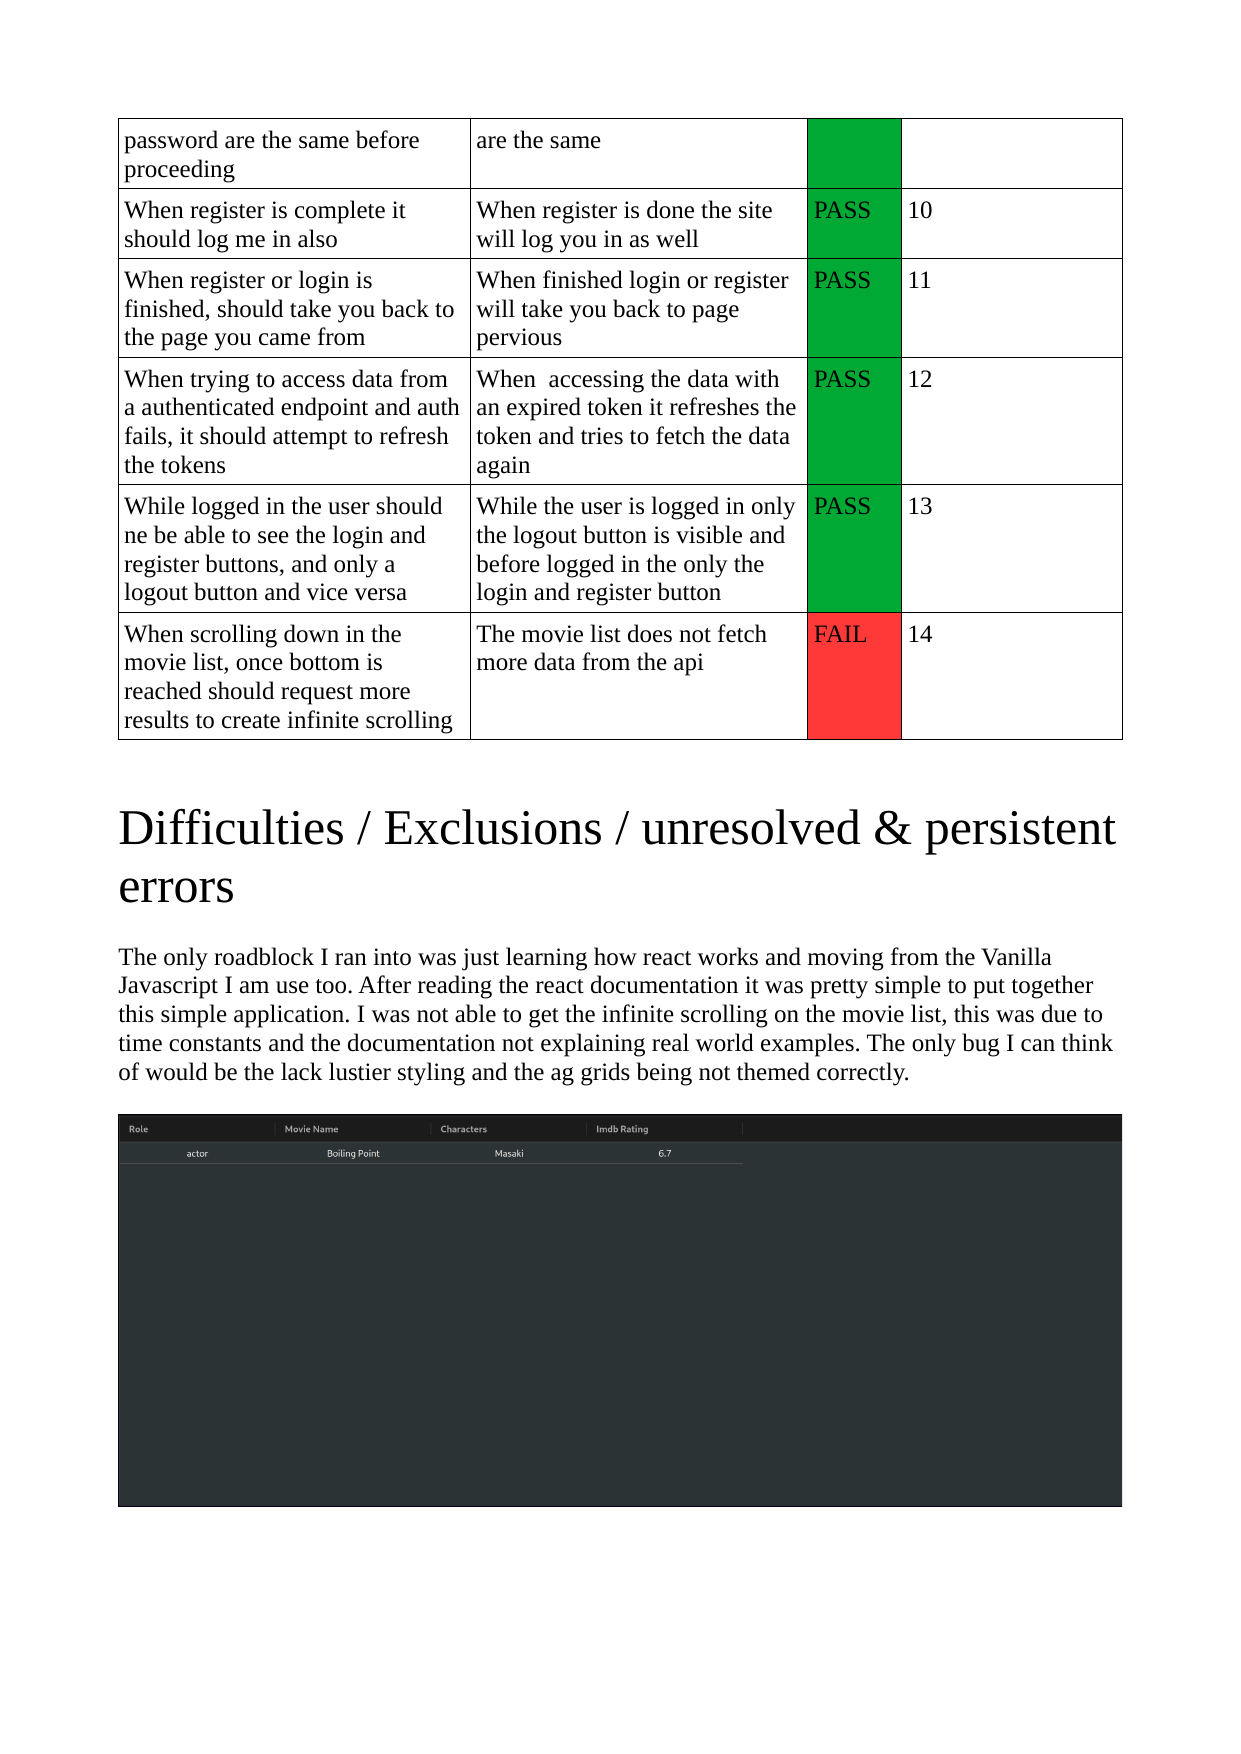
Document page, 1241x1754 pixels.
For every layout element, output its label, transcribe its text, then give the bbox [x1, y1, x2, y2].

table_cell While the user is logged in only the logout button is visible and before logged in the only the login and register button [471, 485, 807, 612]
table_cell PASS [808, 259, 901, 357]
table_cell When scrolling down in the movie list, once bottom is reached should request more results to create infinite scrolling [119, 613, 470, 739]
table_cell PASS [808, 189, 901, 258]
table_cell [808, 119, 901, 188]
table_cell While logged in the user should ne be able to see the login and register buttons, and only a logout button and vice versa [119, 485, 470, 612]
table_cell The movie list does not fetch more data from the api [471, 613, 807, 739]
table_cell When register is complete it should log me in also [119, 189, 470, 258]
table_cell 11 [902, 259, 1122, 357]
table_cell When register is done the site will log you in as well [471, 189, 807, 258]
table_cell When finished login or register will take you back to page pervious [471, 259, 807, 357]
table_cell 12 [902, 358, 1122, 484]
table_cell When register or login is finished, should take you back to the page you came from [119, 259, 470, 357]
table_cell 14 [902, 613, 1122, 739]
text Difficulties / Exclusions / unresolved & persistent errors [118, 798, 1122, 913]
table_cell are the same [471, 119, 807, 188]
table_cell PASS [808, 358, 901, 484]
picture [118, 1114, 1123, 1507]
table_cell [902, 119, 1122, 188]
table_cell PASS [808, 485, 901, 612]
table_cell 10 [902, 189, 1122, 258]
table_cell When accessing the data with an expired token it refreshes the token and tries to fetch the data again [471, 358, 807, 484]
table_cell 13 [902, 485, 1122, 612]
table_cell When trying to access data from a authenticated endpoint and auth fails, it should attempt to refresh the tokens [119, 358, 470, 484]
table_cell FAIL [808, 613, 901, 739]
table_cell password are the same before proceeding [119, 119, 470, 188]
text The only roadblock I ran into was just learning how react works and moving from the Vanilla Javascript I am use too. After reading the react documentation it was pretty simple to put together this simple application. I was not able to get the infinite scrolling on the movie list, this was due to time constants and the documentation not explaining real world examples. The only bug I can think of would be the lack lustier styling and the ag grids being not themed correctly. [118, 942, 1122, 1085]
